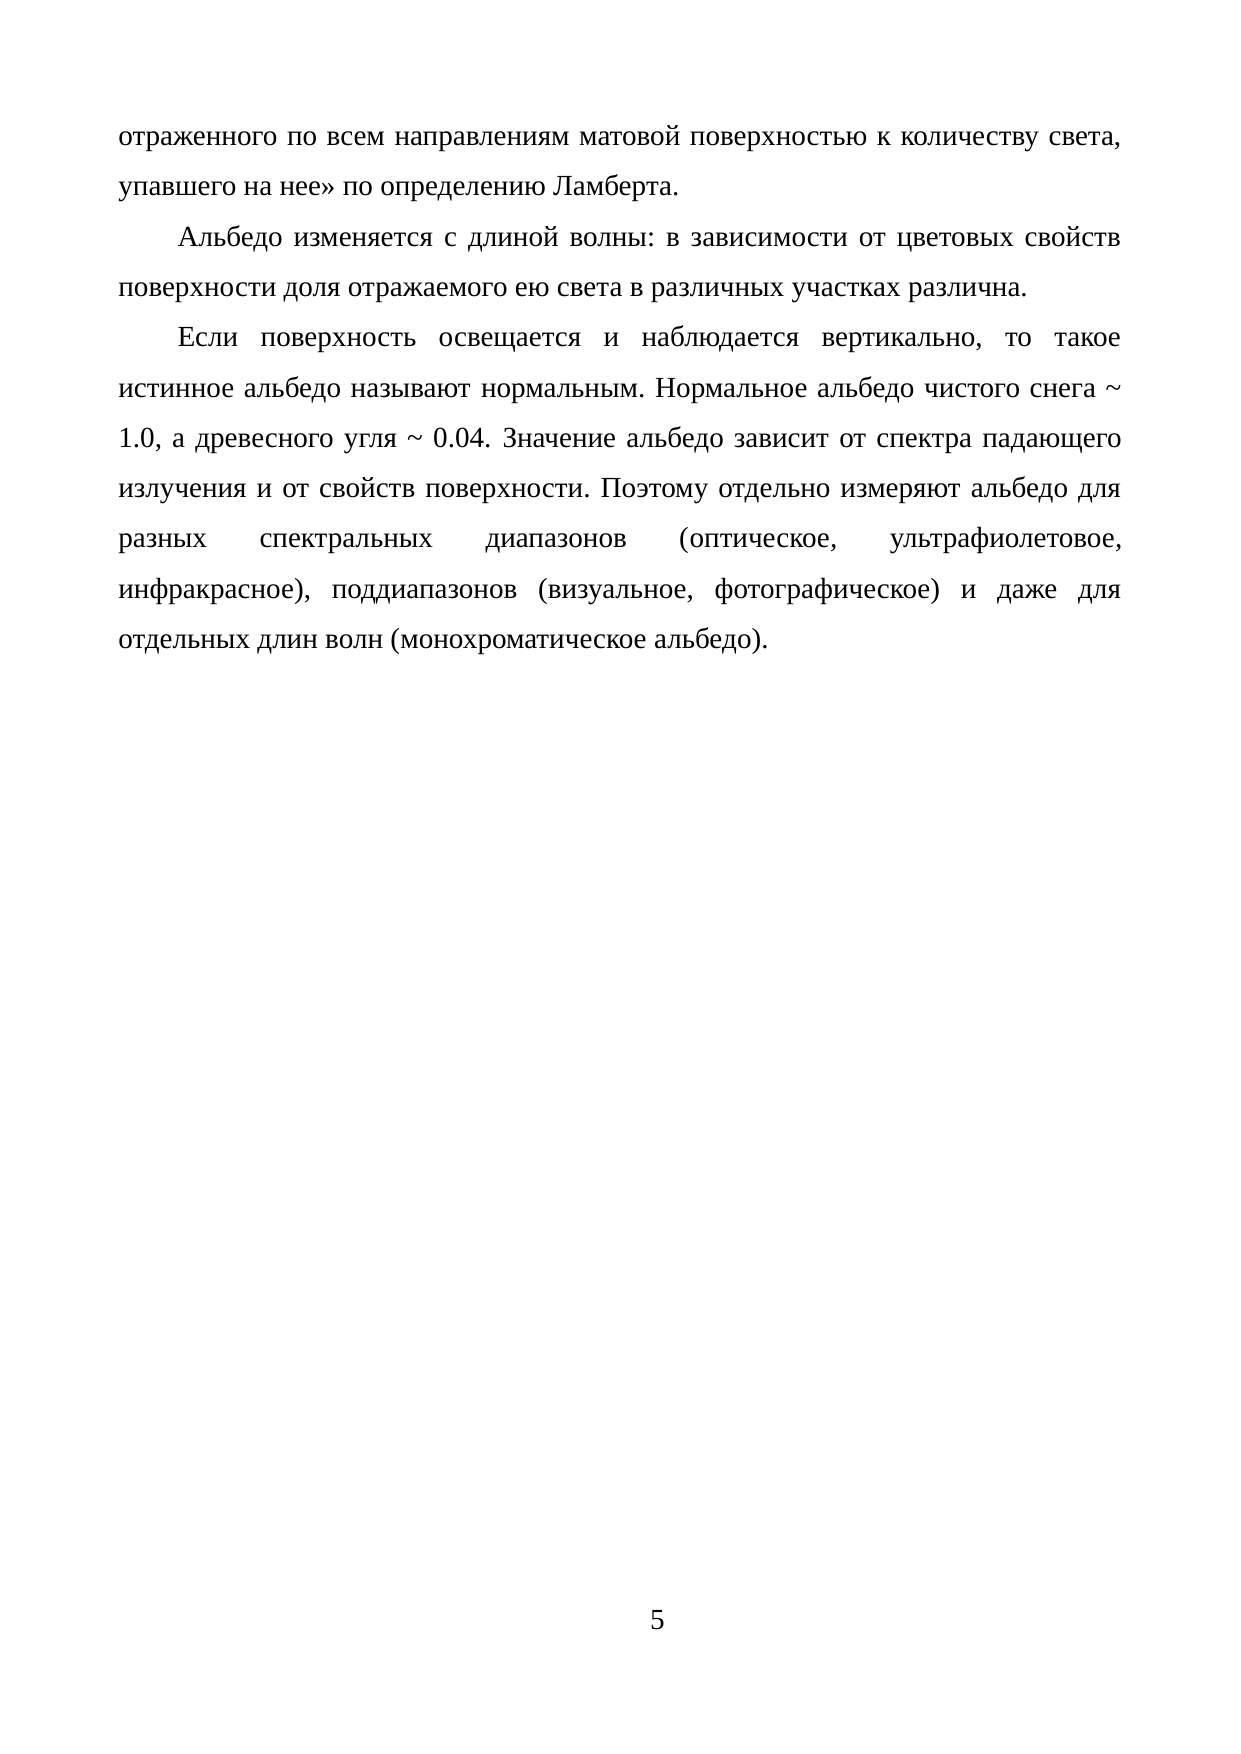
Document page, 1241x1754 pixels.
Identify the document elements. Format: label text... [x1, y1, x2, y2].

text отраженного по всем направлениям матовой поверхностью к количеству света, упавшего на нее» по определению Ламберта. [118, 118, 1122, 202]
text Если поверхность освещается и наблюдается вертикально, то такое истинное альбедо называют нормальным. Нормальное альбедо чистого снега ~ 1.0, а древесного угля ~ 0.04. Значение альбедо зависит от спектра падающего излучения и от свойств поверхности. Поэтому отдельно измеряют альбедо для разных спектральных диапазонов (оптическое, ультрафиолетовое, инфракрасное), поддиапазонов (визуальное, фотографическое) и даже для отдельных длин волн (монохроматическое альбедо). [118, 319, 1122, 655]
text Альбедо изменяется с длиной волны: в зависимости от цветовых свойств поверхности доля отражаемого ею света в различных участках различна. [118, 219, 1122, 303]
